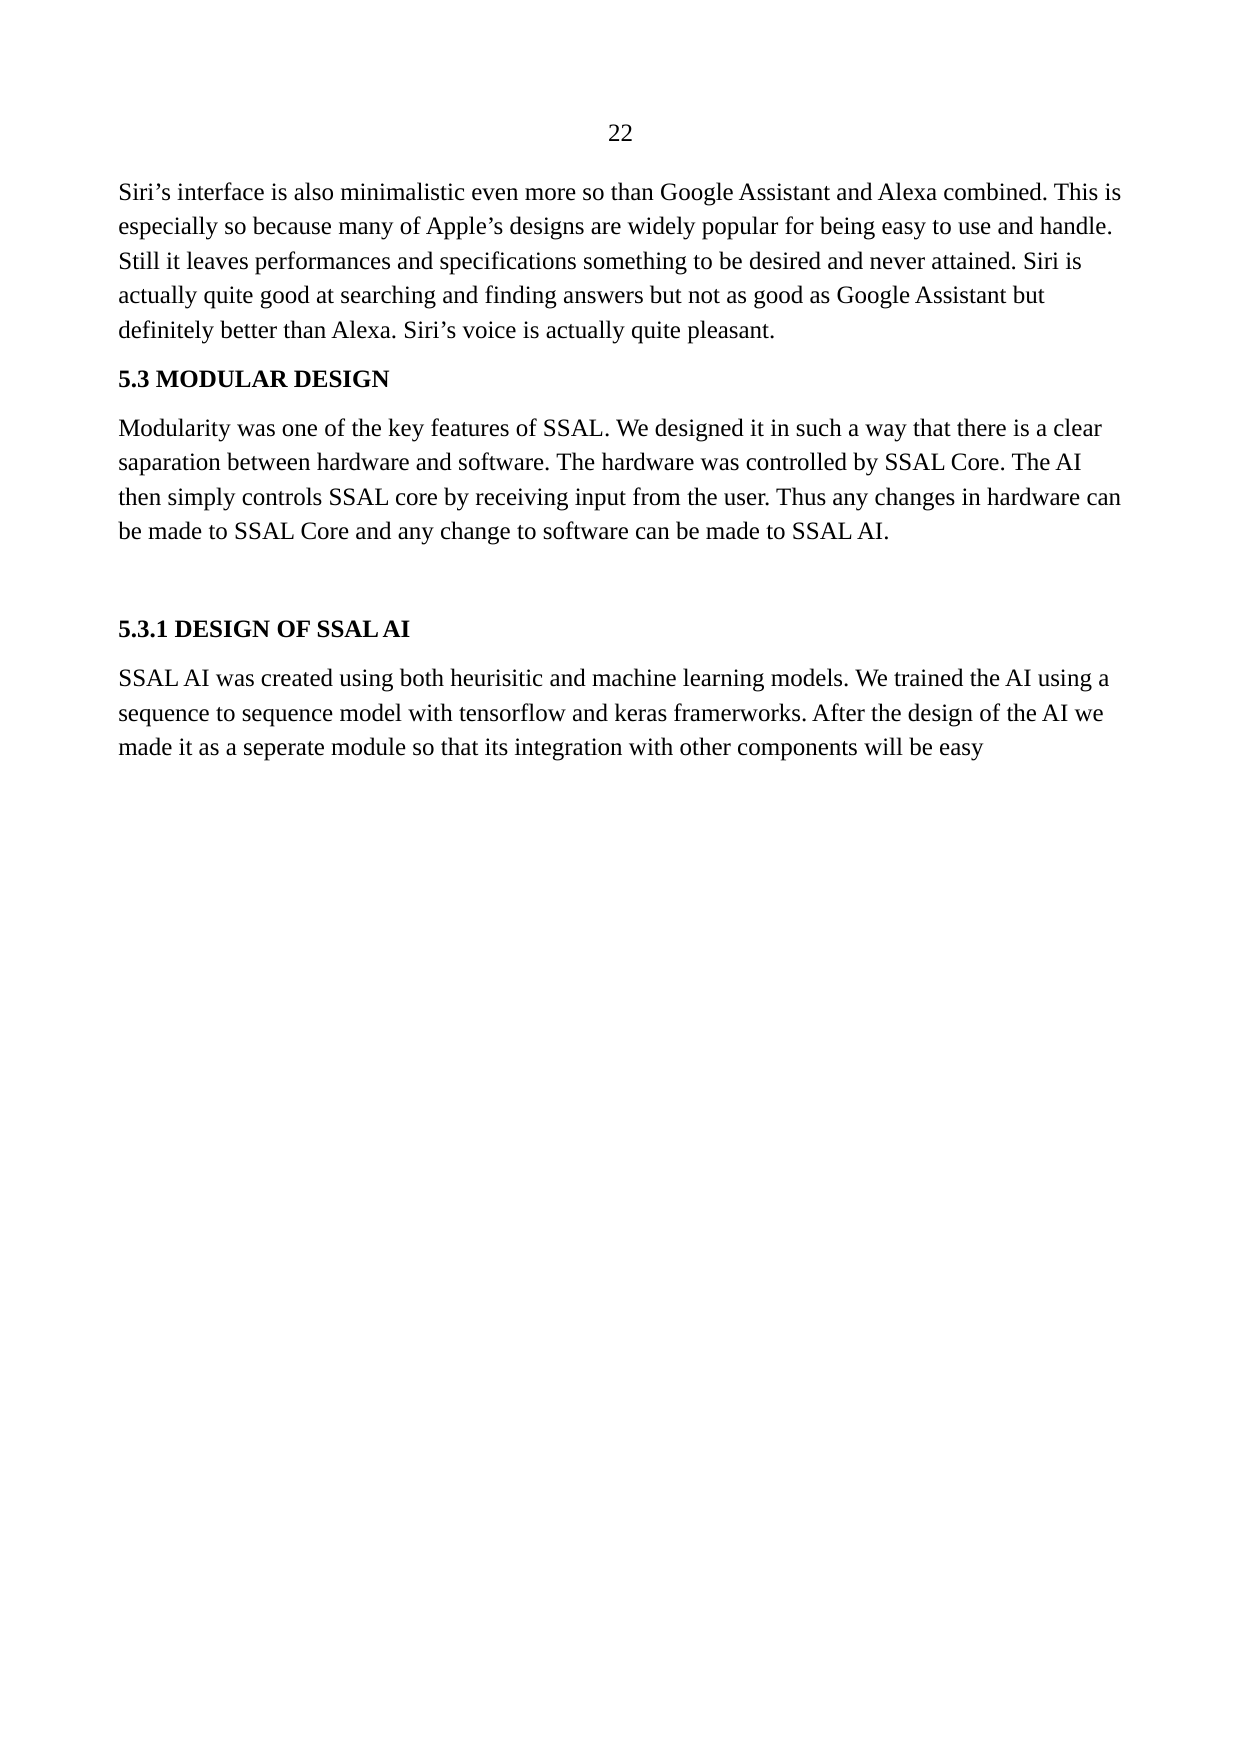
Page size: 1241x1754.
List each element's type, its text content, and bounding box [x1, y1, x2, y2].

text Siri’s interface is also minimalistic even more so than Google Assistant and Alexa combined. This is especially so because many of Apple’s designs are widely popular for being easy to use and handle. Still it leaves performances and specifications something to be desired and never attained. Siri is actually quite good at searching and finding answers but not as good as Google Assistant but definitely better than Alexa. Siri’s voice is actually quite pleasant. [118, 177, 1122, 343]
text 5.3 MODULAR DESIGN [118, 364, 1122, 393]
text 5.3.1 DESIGN OF SSAL AI [118, 614, 1122, 643]
text Modularity was one of the key features of SSAL. We designed it in such a way that there is a clear saparation between hardware and software. The hardware was controlled by SSAL Core. The AI then simply controls SSAL core by receiving input from the user. Thus any changes in hardware can be made to SSAL Core and any change to software can be made to SSAL AI. [118, 413, 1122, 545]
text SSAL AI was created using both heurisitic and machine learning models. We trained the AI using a sequence to sequence model with tensorflow and keras framerworks. After the design of the AI we made it as a seperate module so that its integration with other components will be easy [118, 663, 1122, 761]
